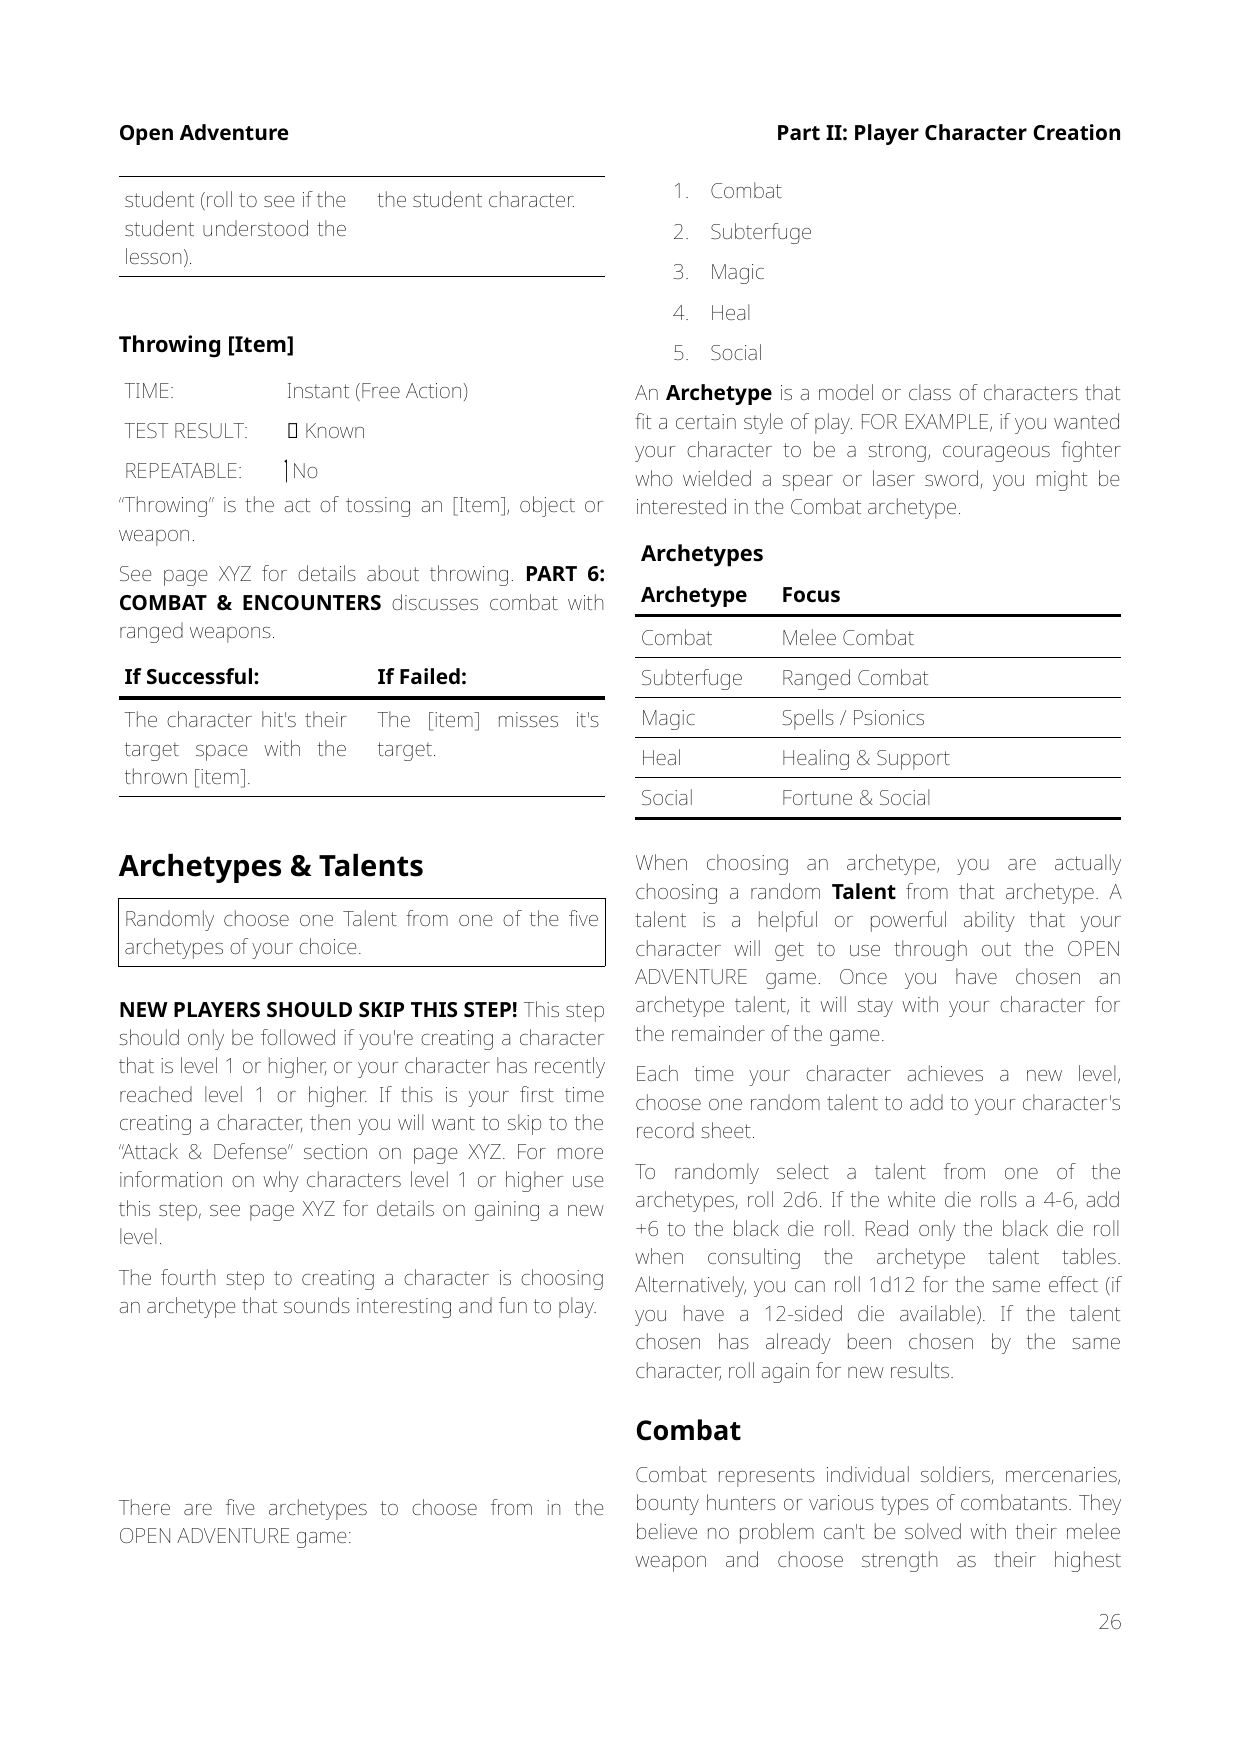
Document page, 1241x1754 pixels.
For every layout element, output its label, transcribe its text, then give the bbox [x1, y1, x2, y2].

table_cell Social [635, 778, 776, 817]
table_cell Focus [776, 574, 1121, 614]
table_cell The character hit's their target space with the thrown [item]. [119, 700, 353, 796]
table_cell the student character. [372, 177, 605, 276]
table_cell Heal [635, 738, 776, 777]
text When choosing an archetype, you are actually choosing a random Talent from that archetype. A talent is a helpful or powerful ability that your character will get to use through out the OPEN ADVENTURE game. Once you have chosen an archetype talent, it will stay with your character for the remainder of the game. [635, 820, 1122, 1047]
table_cell Combat [635, 617, 776, 657]
table_cell Magic [635, 698, 776, 737]
table_cell Subterfuge [635, 658, 776, 697]
table_cell  Known [281, 411, 605, 450]
list Combat [673, 176, 1122, 205]
table_header [353, 656, 372, 696]
table_cell Fortune & Social [776, 778, 1121, 817]
table_cell [353, 700, 372, 796]
table_cell Ranged Combat [776, 658, 1121, 697]
text To randomly select a talent from one of the archetypes, roll 2d6. If the white die rolls a 4-6, add +6 to the black die roll. Read only the black die roll when consulting the archetype talent tables. Alternatively, you can roll 1d12 for the same effect (if you have a 12-sided die available). If the talent chosen has already been chosen by the same character, roll again for new results. [635, 1157, 1122, 1384]
table_cell Archetype [635, 574, 776, 614]
table_cell Healing & Support [776, 738, 1121, 777]
table_cell The [item] misses it's target. [372, 700, 605, 796]
table_cell TEST RESULT: [119, 411, 281, 450]
text Throwing [Item] [118, 329, 605, 359]
table_header Instant (Free Action) [281, 371, 605, 411]
text “Throwing” is the act of tossing an [Item], object or weapon. [118, 490, 605, 547]
list Social [673, 338, 1122, 367]
table_cell Melee Combat [776, 617, 1121, 657]
table_header Randomly choose one Talent from one of the five archetypes of your choice. [119, 899, 605, 966]
table_header If Failed: [372, 656, 605, 696]
text An Archetype is a model or class of characters that fit a certain style of play. FOR EXAMPLE, if you wanted your character to be a strong, courageous fighter who wielded a spear or laser sword, you might be interested in the Combat archetype. [635, 378, 1122, 521]
table_cell  No [281, 450, 605, 490]
table_header Archetypes [635, 533, 1121, 574]
list Subterfuge [673, 217, 1122, 245]
text Combat [635, 1411, 1122, 1448]
table_cell [353, 177, 372, 276]
table_header TIME: [119, 371, 281, 411]
table_cell Spells / Psionics [776, 698, 1121, 737]
text See page XYZ for details about throwing. PART 6: COMBAT & ENCOUNTERS discusses combat with ranged weapons. [118, 559, 605, 644]
list Magic [673, 257, 1122, 286]
text There are five archetypes to choose from in the OPEN ADVENTURE game: [118, 1493, 605, 1550]
list Heal [673, 298, 1122, 326]
table_header If Successful: [119, 656, 353, 696]
text Combat represents individual soldiers, mercenaries, bounty hunters or various types of combatants. They believe no problem can't be solved with their melee weapon and choose strength as their highest [635, 1460, 1122, 1574]
text NEW PLAYERS SHOULD SKIP THIS STEP! This step should only be followed if you're creating a character that is level 1 or higher, or your character has recently reached level 1 or higher. If this is your first time creating a character, then you will want to skip to the “Attack & Defense” section on page XYZ. For more information on why characters level 1 or higher use this step, see page XYZ for details on gaining a new level. [118, 967, 605, 1251]
text The fourth step to creating a character is choosing an archetype that sounds interesting and fun to play. [118, 1263, 605, 1319]
subtitle Archetypes & Talents [118, 846, 605, 885]
table_cell student (roll to see if the student understood the lesson). [119, 177, 353, 276]
text Each time your character achieves a new level, choose one random talent to add to your character's record sheet. [635, 1059, 1122, 1145]
table_cell REPEATABLE: [119, 450, 281, 490]
